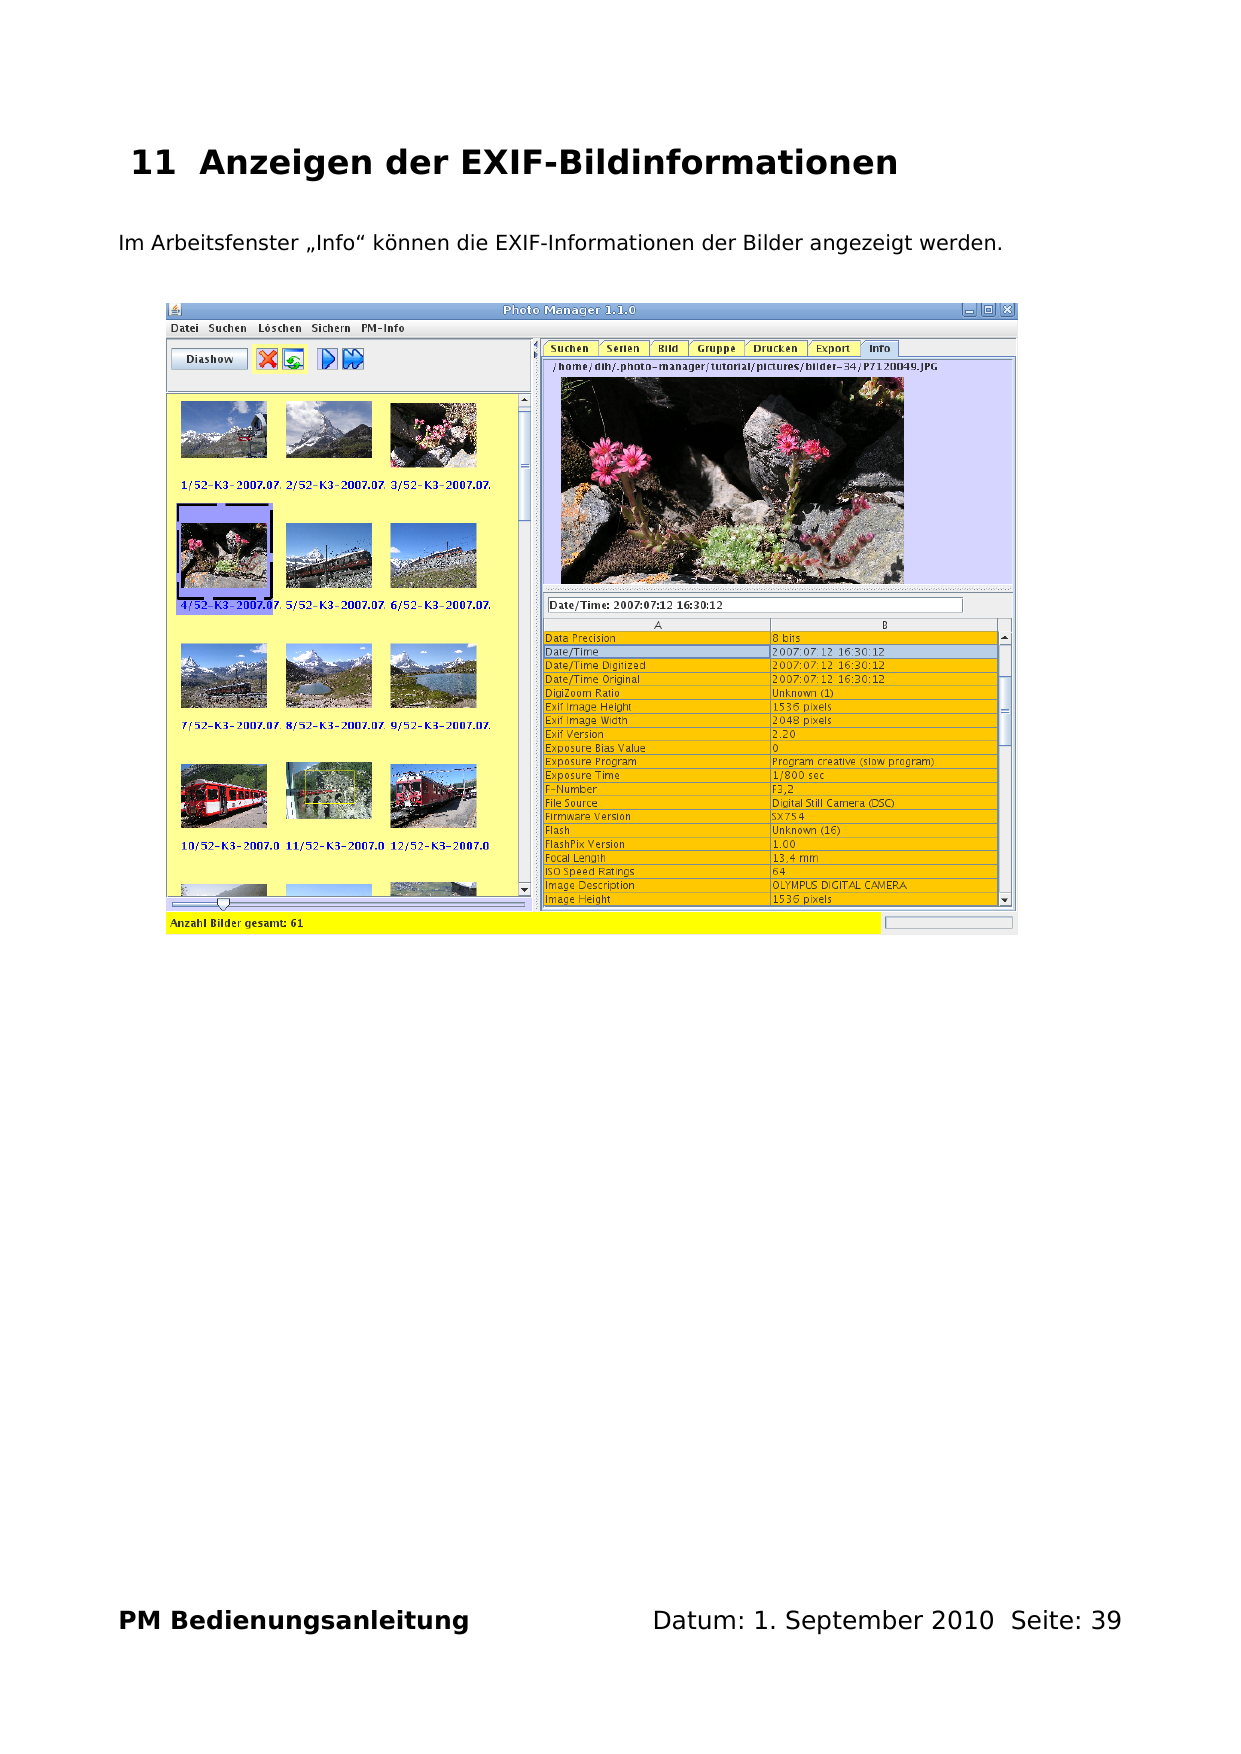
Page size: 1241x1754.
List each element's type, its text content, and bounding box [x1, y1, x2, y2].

picture [166, 303, 1018, 935]
text Im Arbeitsfenster „Info“ können die EXIF-Informationen der Bilder angezeigt werden. [118, 231, 1122, 256]
subtitle Anzeigen der EXIF-Bildinformationen [130, 143, 1122, 182]
